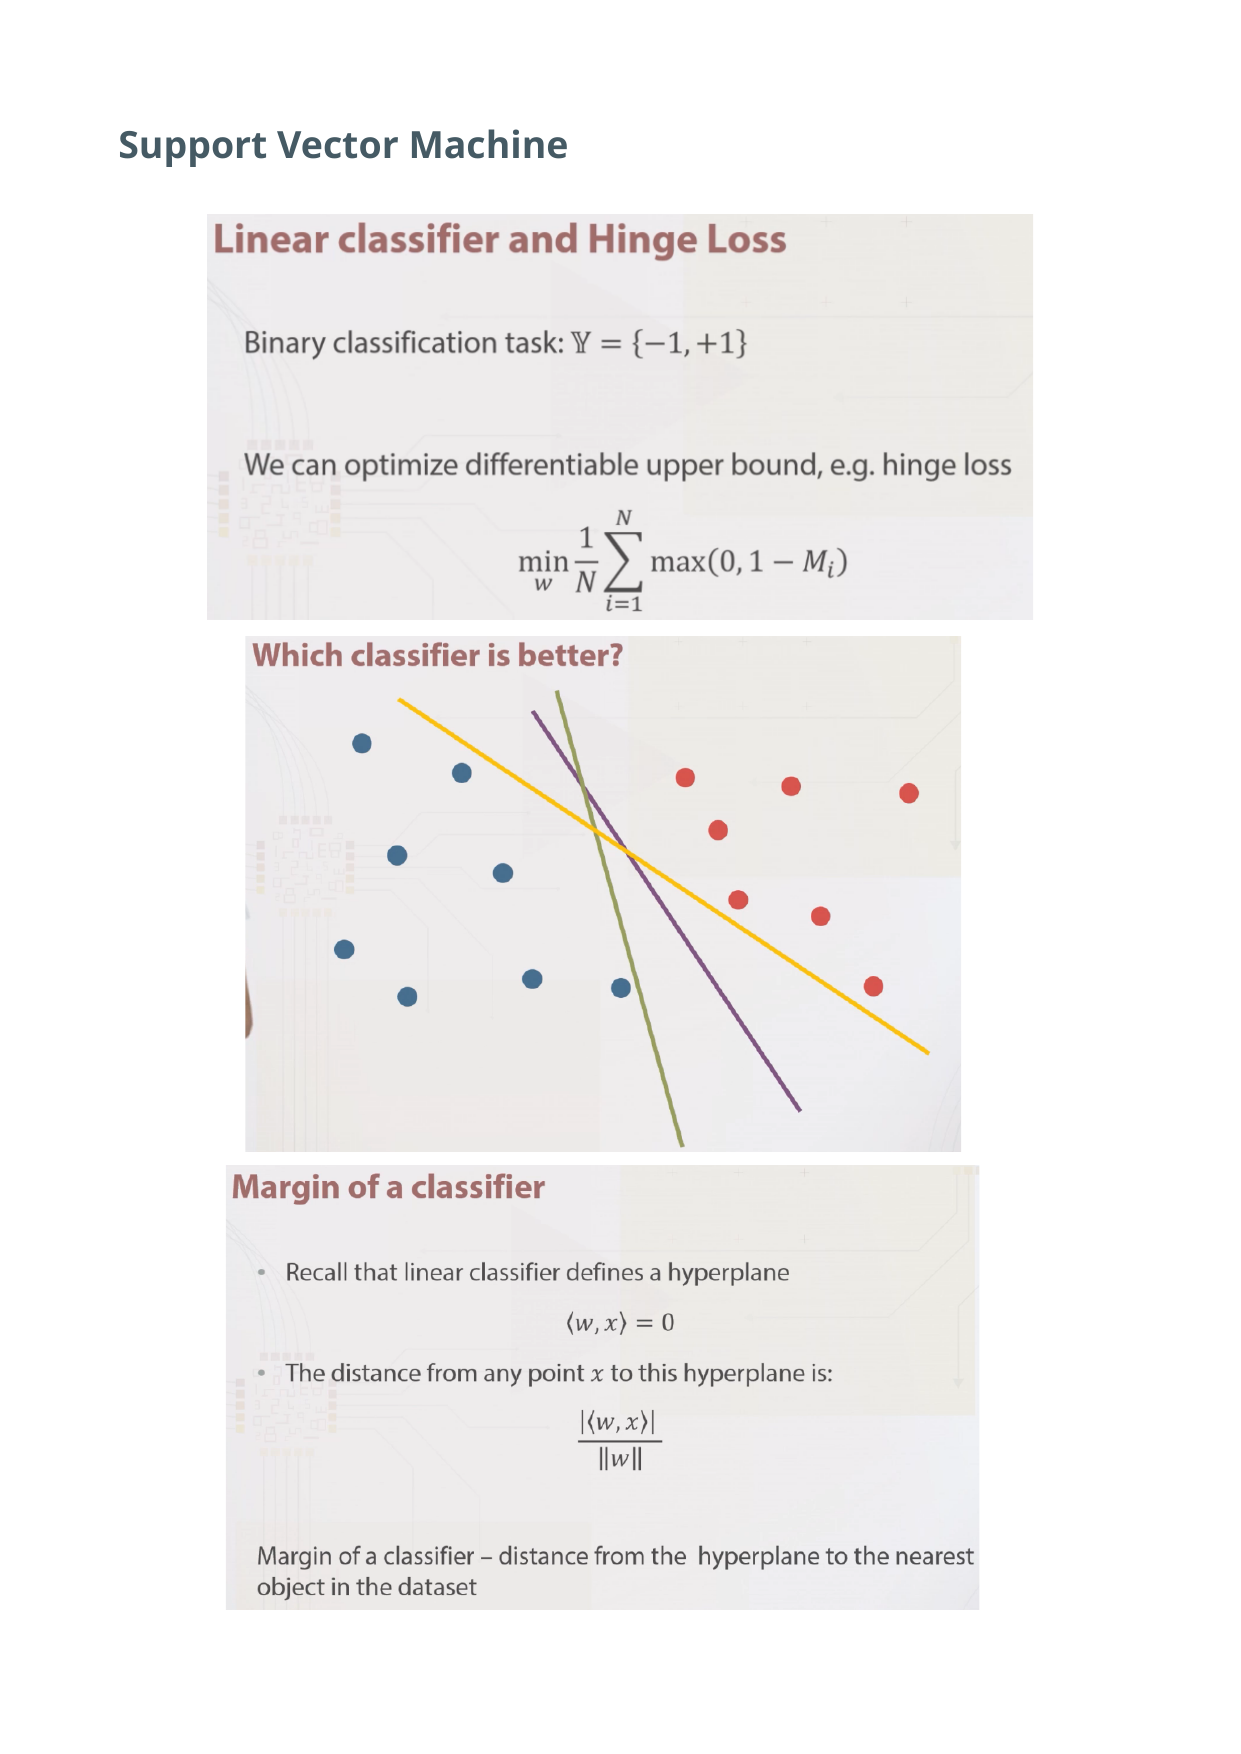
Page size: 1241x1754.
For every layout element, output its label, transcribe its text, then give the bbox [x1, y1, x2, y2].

picture [207, 214, 1034, 620]
picture [245, 636, 962, 1152]
subtitle Support Vector Machine [118, 118, 1122, 169]
picture [225, 1165, 980, 1610]
